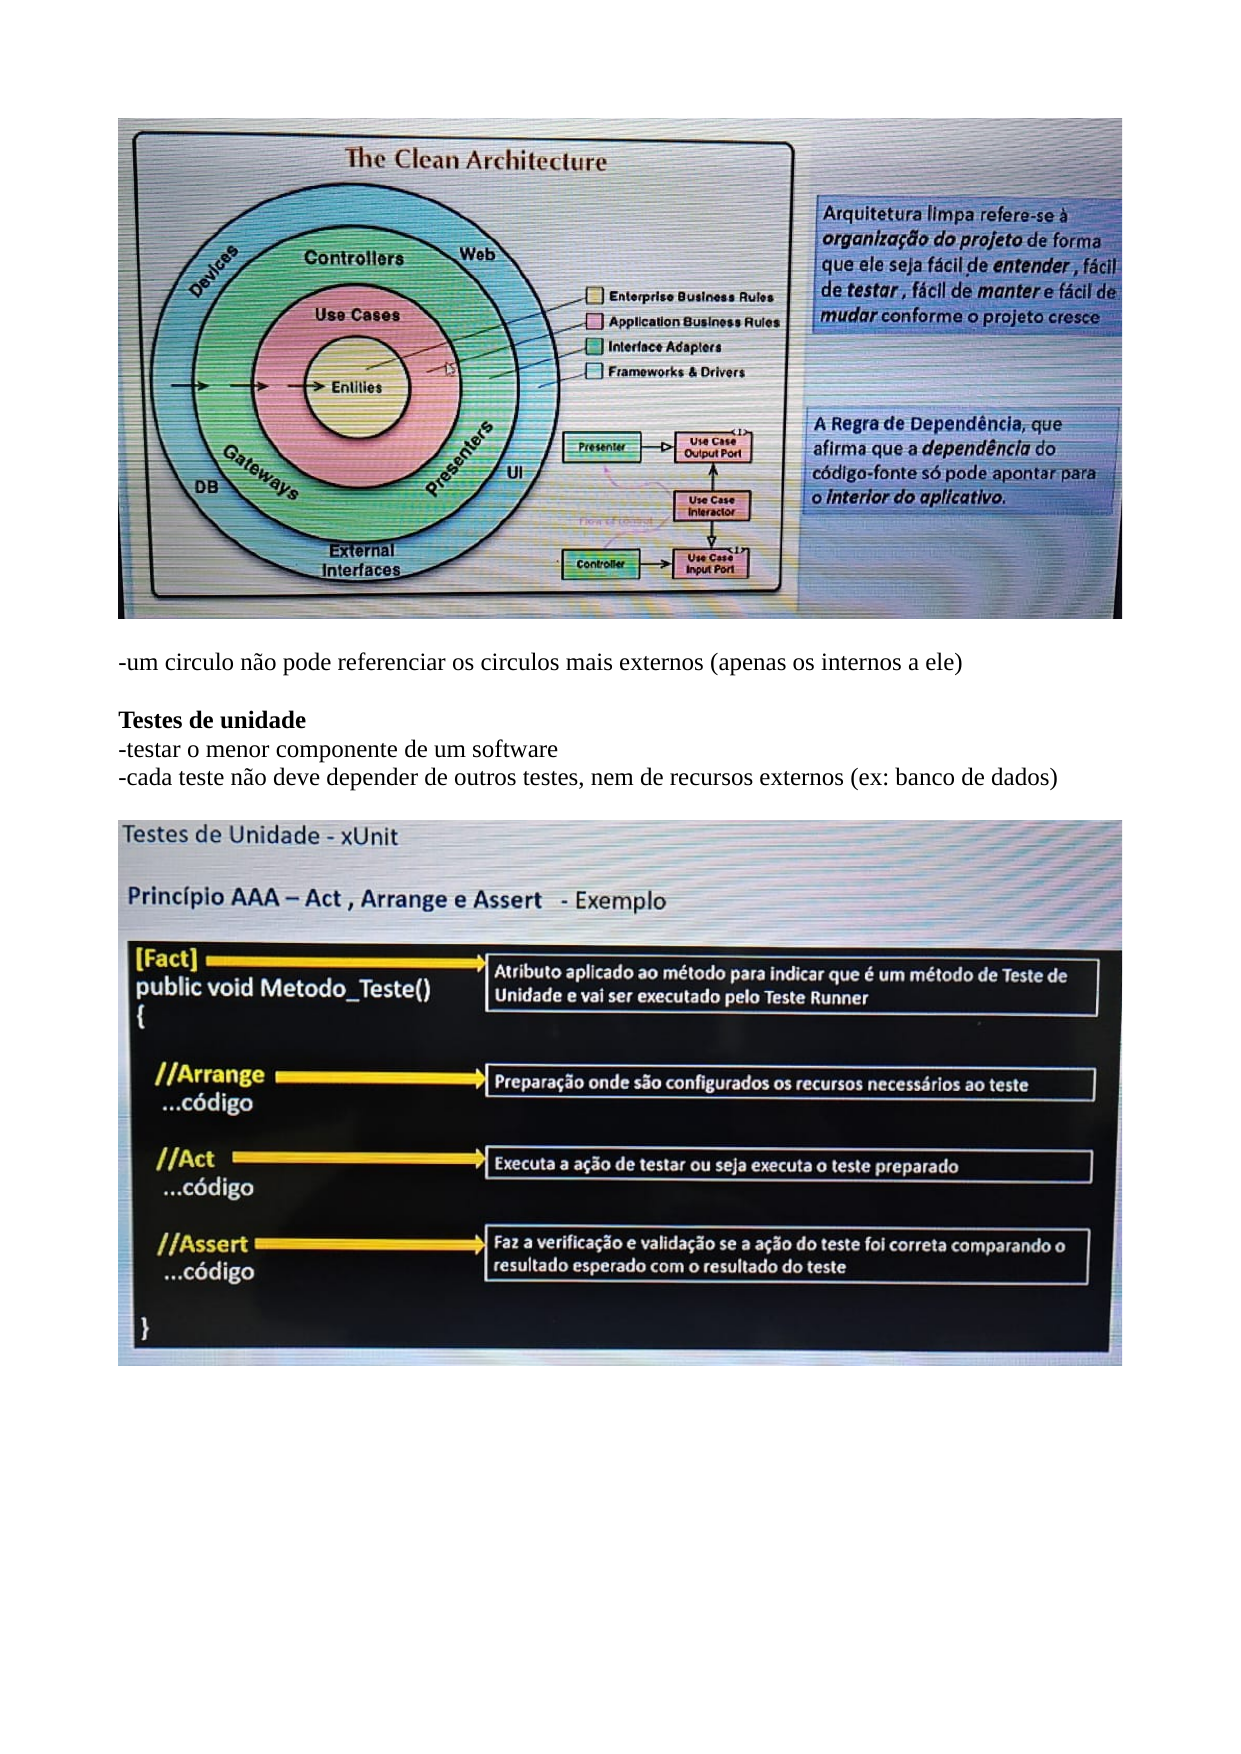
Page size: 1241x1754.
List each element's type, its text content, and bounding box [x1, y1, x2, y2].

text -cada teste não deve depender de outros testes, nem de recursos externos (ex: banco de dados) [118, 762, 1122, 791]
text -um circulo não pode referenciar os circulos mais externos (apenas os internos a ele) [118, 647, 1122, 676]
text Testes de unidade [118, 705, 1122, 734]
picture [118, 118, 1123, 619]
text -testar o menor componente de um software [118, 734, 1122, 762]
picture [118, 820, 1123, 1366]
